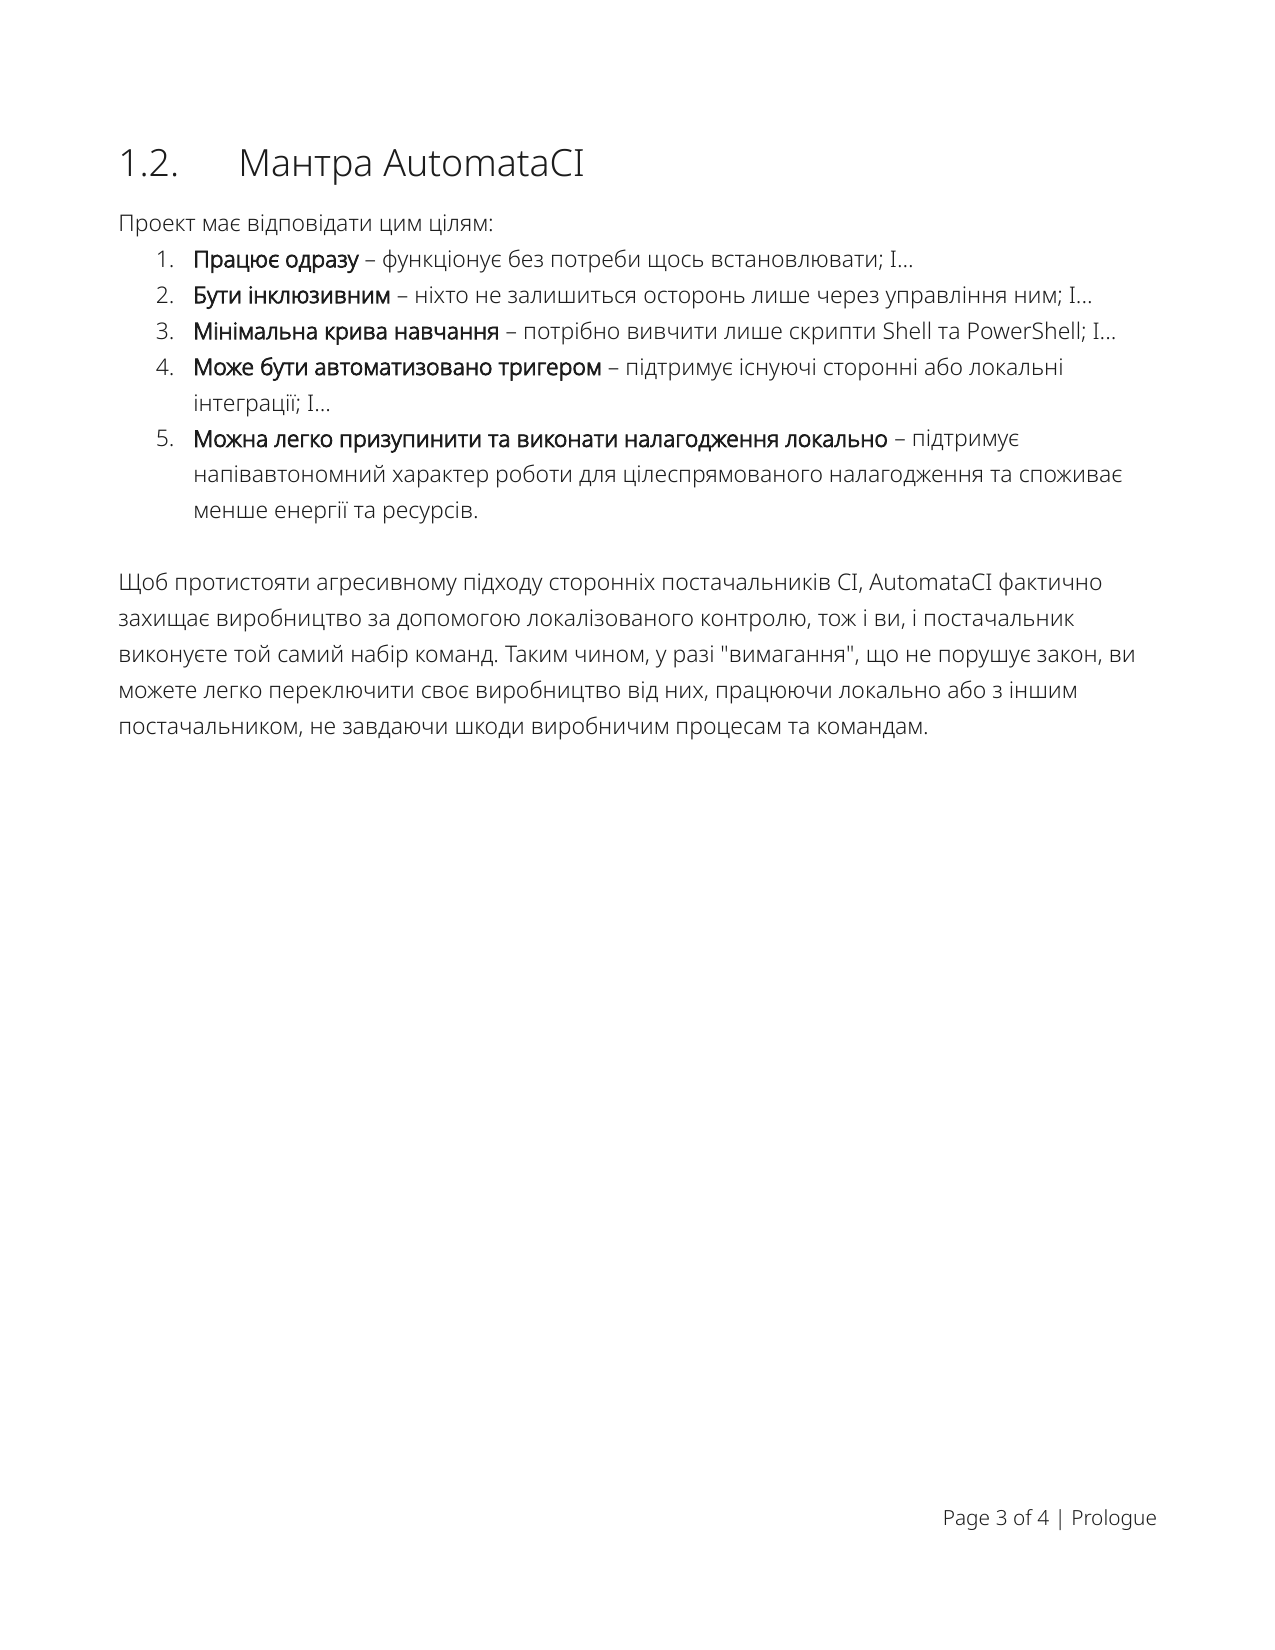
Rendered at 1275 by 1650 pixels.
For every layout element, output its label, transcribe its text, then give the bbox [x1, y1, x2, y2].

list Може бути автоматизовано тригером – підтримує існуючі сторонні або локальні інтеграції; І... [156, 351, 1157, 418]
list Мінімальна крива навчання – потрібно вивчити лише скрипти Shell та PowerShell; І... [156, 314, 1157, 346]
list Бути інклюзивним – ніхто не залишиться осторонь лише через управління ним; І... [156, 279, 1157, 310]
text Щоб протистояти агресивному підходу сторонніх постачальників CI, AutomataCI фактично захищає виробництво за допомогою локалізованого контролю, тож і ви, і постачальник виконуєте той самий набір команд. Таким чином, у разі "вимагання", що не порушує закон, ви можете легко переключити своє виробництво від них, працюючи локально або з іншим постачальником, не завдаючи шкоди виробничим процесам та командам. [118, 566, 1157, 741]
text Проект має відповідати цим цілям: [118, 207, 1157, 238]
subtitle Мантра AutomataCI [118, 136, 1157, 187]
list Можна легко призупинити та виконати налагодження локально – підтримує напівавтономний характер роботи для цілеспрямованого налагодження та споживає менше енергії та ресурсів. [156, 422, 1157, 526]
list Працює одразу – функціонує без потреби щось встановлювати; І... [156, 243, 1157, 274]
